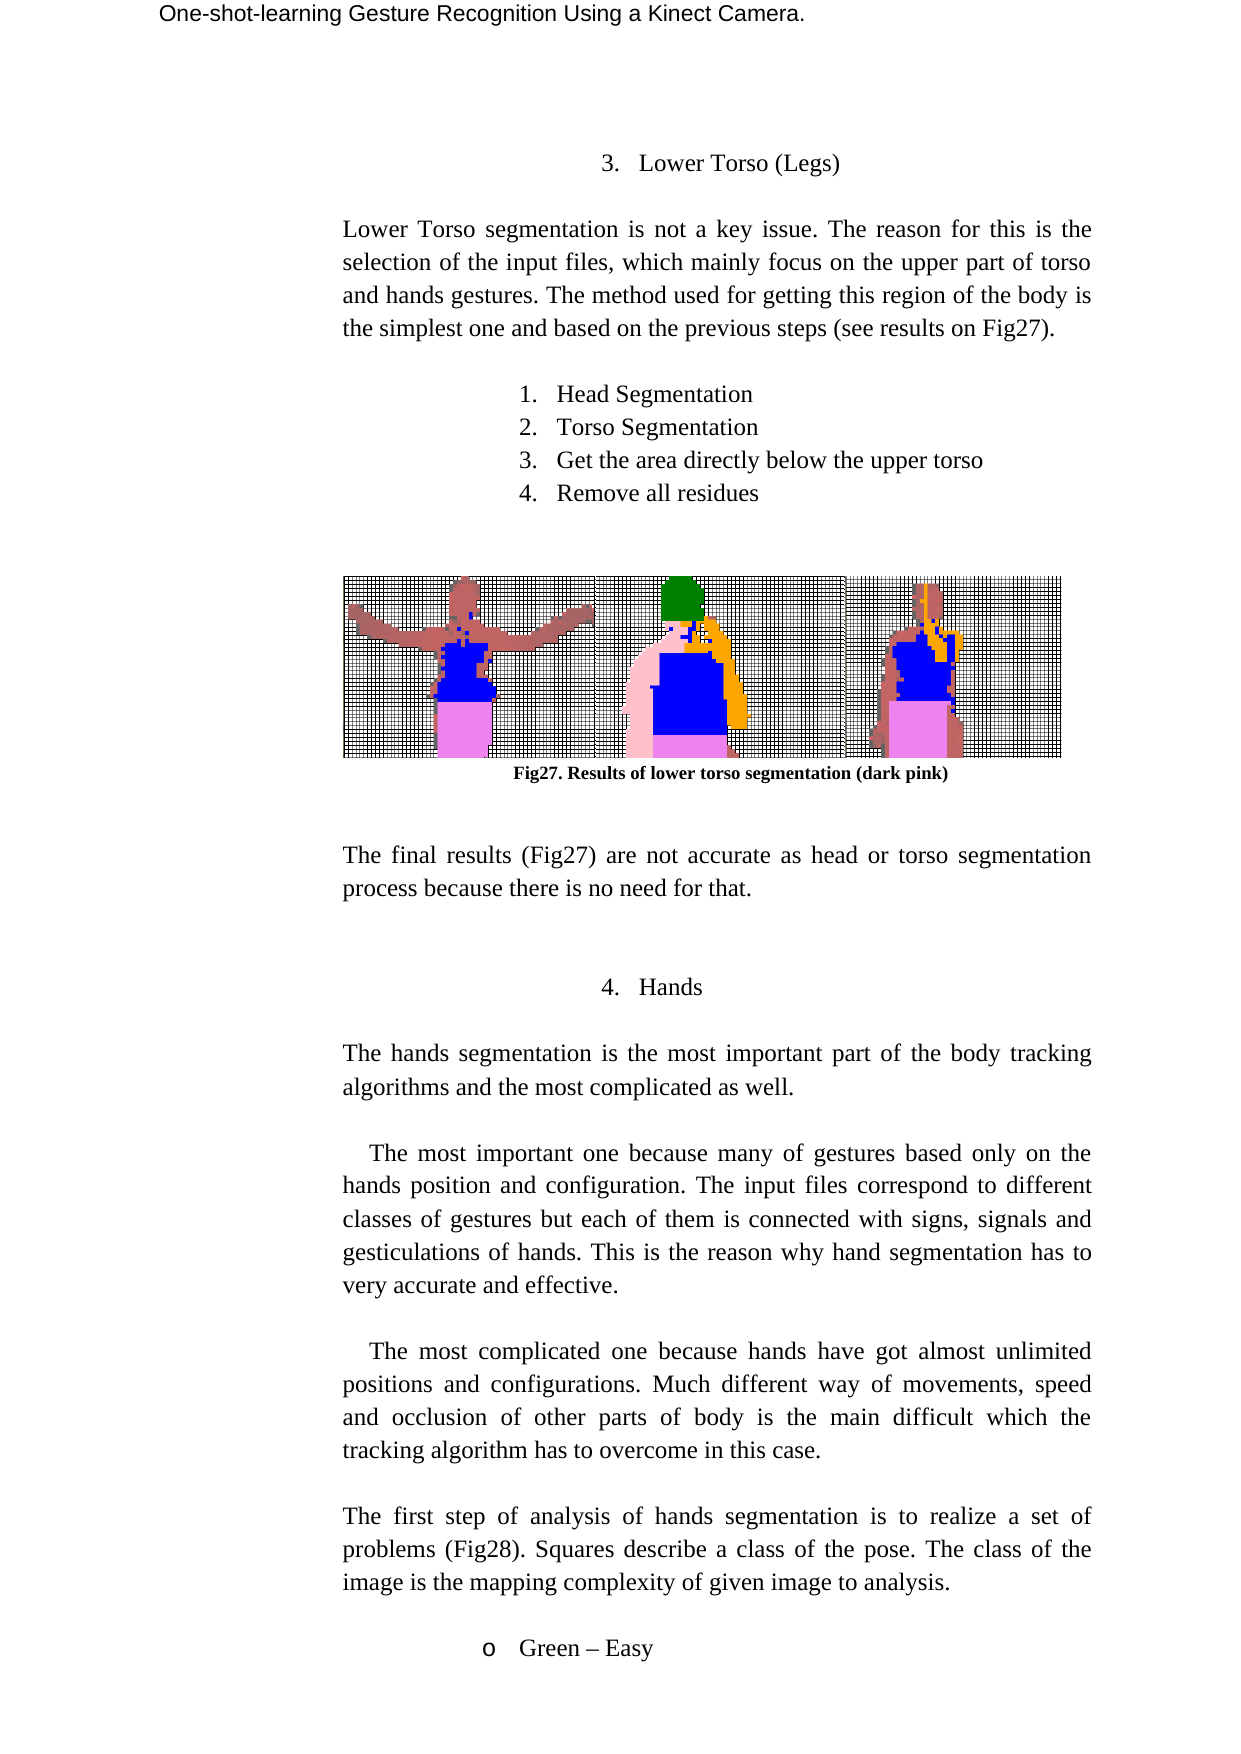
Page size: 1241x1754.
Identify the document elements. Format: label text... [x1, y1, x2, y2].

list Remove all residues [519, 478, 1093, 507]
list Green – Easy [481, 1633, 1093, 1664]
list Hands [601, 972, 1093, 1001]
text The most complicated one because hands have got almost unlimited positions and configurations. Much different way of movements, speed and occlusion of other parts of body is the main difficult which the tracking algorithm has to overcome in this case. [342, 1336, 1093, 1463]
text The first step of analysis of hands segmentation is to realize a set of problems (Fig28). Squares describe a class of the pose. The class of the image is the mapping complexity of given image to analysis. [342, 1501, 1093, 1596]
text Lower Torso segmentation is not a key issue. The reason for this is the selection of the input files, which mainly focus on the upper part of torso and hands gestures. The method used for getting this region of the body is the simplest one and based on the previous steps (see results on Fig27). [342, 214, 1093, 341]
text Fig27. Results of lower torso segmentation (dark pink) [295, 762, 1093, 783]
list Torso Segmentation [519, 412, 1093, 441]
text The final results (Fig27) are not accurate as head or torso segmentation process because there is no need for that. [342, 840, 1093, 902]
list Get the area directly below the upper torso [519, 445, 1093, 473]
list Lower Torso (Legs) [601, 148, 1093, 176]
text The hands segmentation is the most important part of the body tracking algorithms and the most complicated as well. [342, 1038, 1093, 1100]
text The most important one because many of gestures based only on the hands position and configuration. The input files correspond to different classes of gestures but each of them is connected with signs, signals and gesticulations of hands. This is the reason why hand segmentation has to very accurate and effective. [342, 1138, 1093, 1298]
list Head Segmentation [519, 379, 1093, 407]
